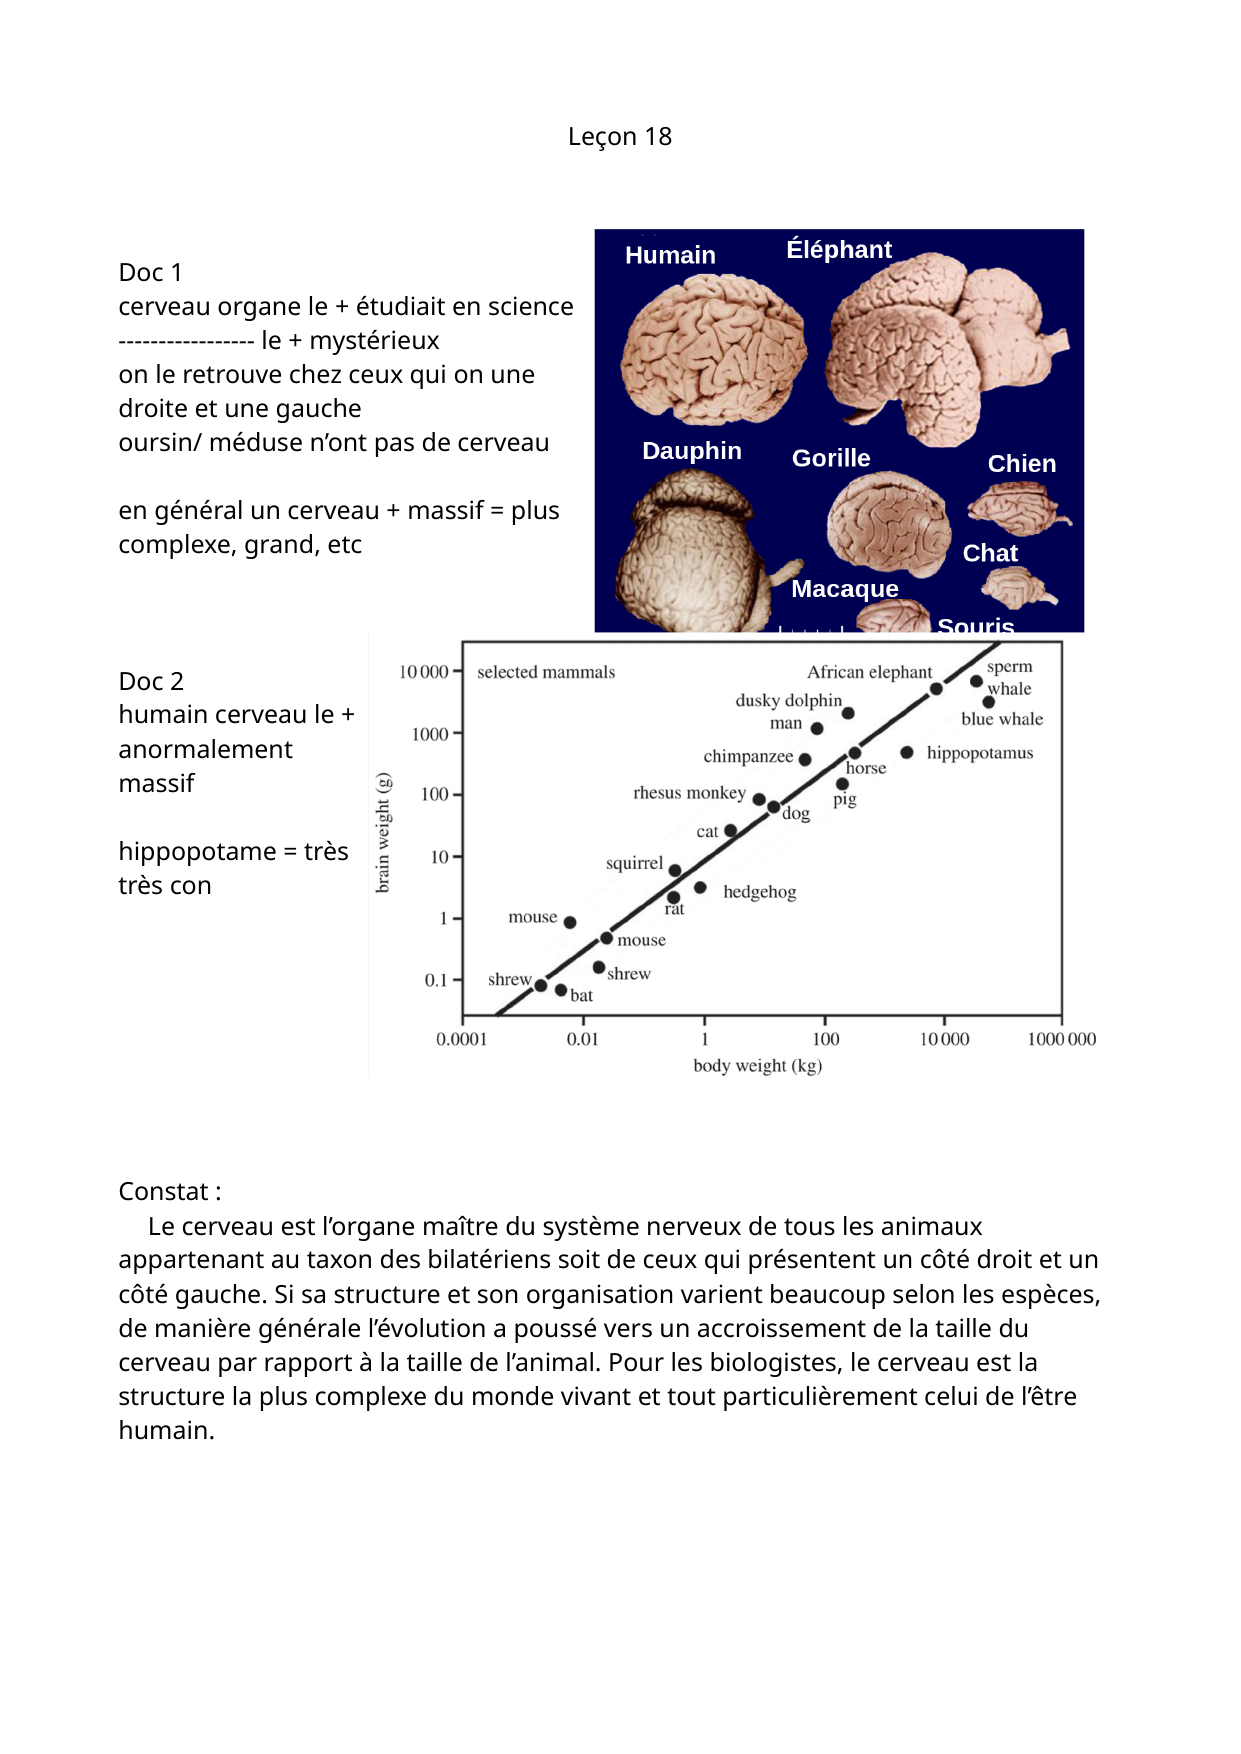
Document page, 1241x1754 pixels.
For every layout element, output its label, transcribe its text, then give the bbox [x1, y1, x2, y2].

text [1085, 254, 1122, 288]
text oursin/ méduse n’ont pas de cerveau [118, 425, 594, 459]
text [1085, 357, 1122, 425]
text humain cerveau le + anormalement massif [118, 697, 368, 799]
text [1085, 493, 1122, 561]
text [1097, 833, 1122, 902]
text cerveau organe le + étudiait en science [118, 288, 594, 322]
text [1097, 697, 1122, 799]
text Doc 2 [118, 663, 368, 697]
text on le retrouve chez ceux qui on une droite et une gauche [118, 357, 594, 425]
text Constat : [118, 1174, 1122, 1208]
text [1085, 288, 1122, 322]
text Le cerveau est l’organe maître du système nerveux de tous les animaux appartenant au taxon des bilatériens soit de ceux qui présentent un côté droit et un côté gauche. Si sa structure et son organisation varient beaucoup selon les espèces, de manière générale l’évolution a poussé vers un accroissement de la taille du cerveau par rapport à la taille de l’animal. Pour les biologistes, le cerveau est la structure la plus complexe du monde vivant et tout particulièrement celui de l’être humain. [118, 1208, 1122, 1447]
text [1085, 322, 1122, 357]
text Doc 1 [118, 254, 594, 288]
text [1085, 425, 1122, 459]
text en général un cerveau + massif = plus complexe, grand, etc [118, 493, 594, 561]
text Leçon 18 [118, 118, 1122, 152]
picture [368, 229, 1097, 1077]
text ----------------- le + mystérieux [118, 322, 594, 357]
text [1097, 663, 1122, 697]
text hippopotame = très très con [118, 833, 368, 902]
